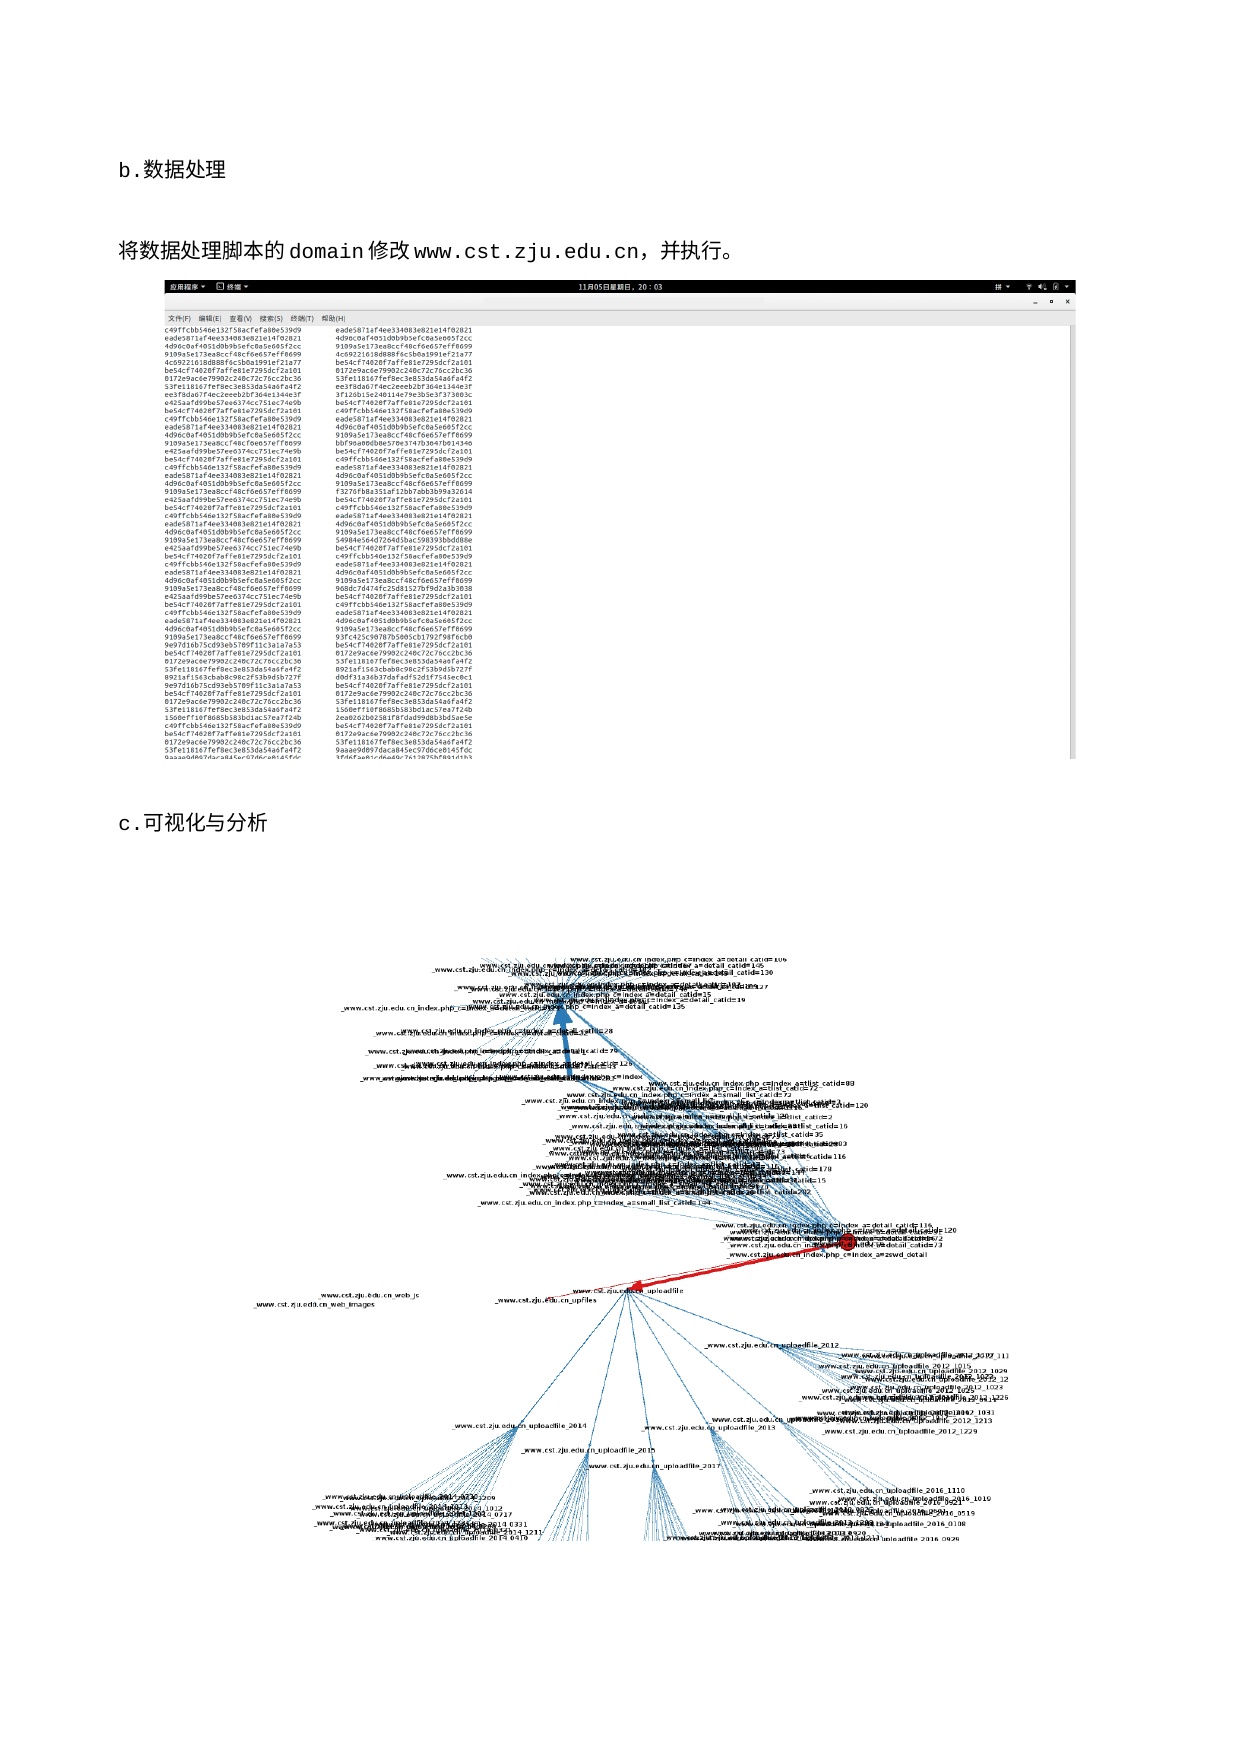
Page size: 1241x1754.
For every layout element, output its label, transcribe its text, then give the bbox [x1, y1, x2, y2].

text 将数据处理脚本的domain修改www.cst.zju.edu.cn，并执行。 [118, 234, 1122, 265]
picture [164, 280, 1076, 759]
text c.可视化与分析 [118, 806, 1122, 837]
picture [231, 958, 1009, 1541]
text b.数据处理 [118, 153, 1122, 184]
